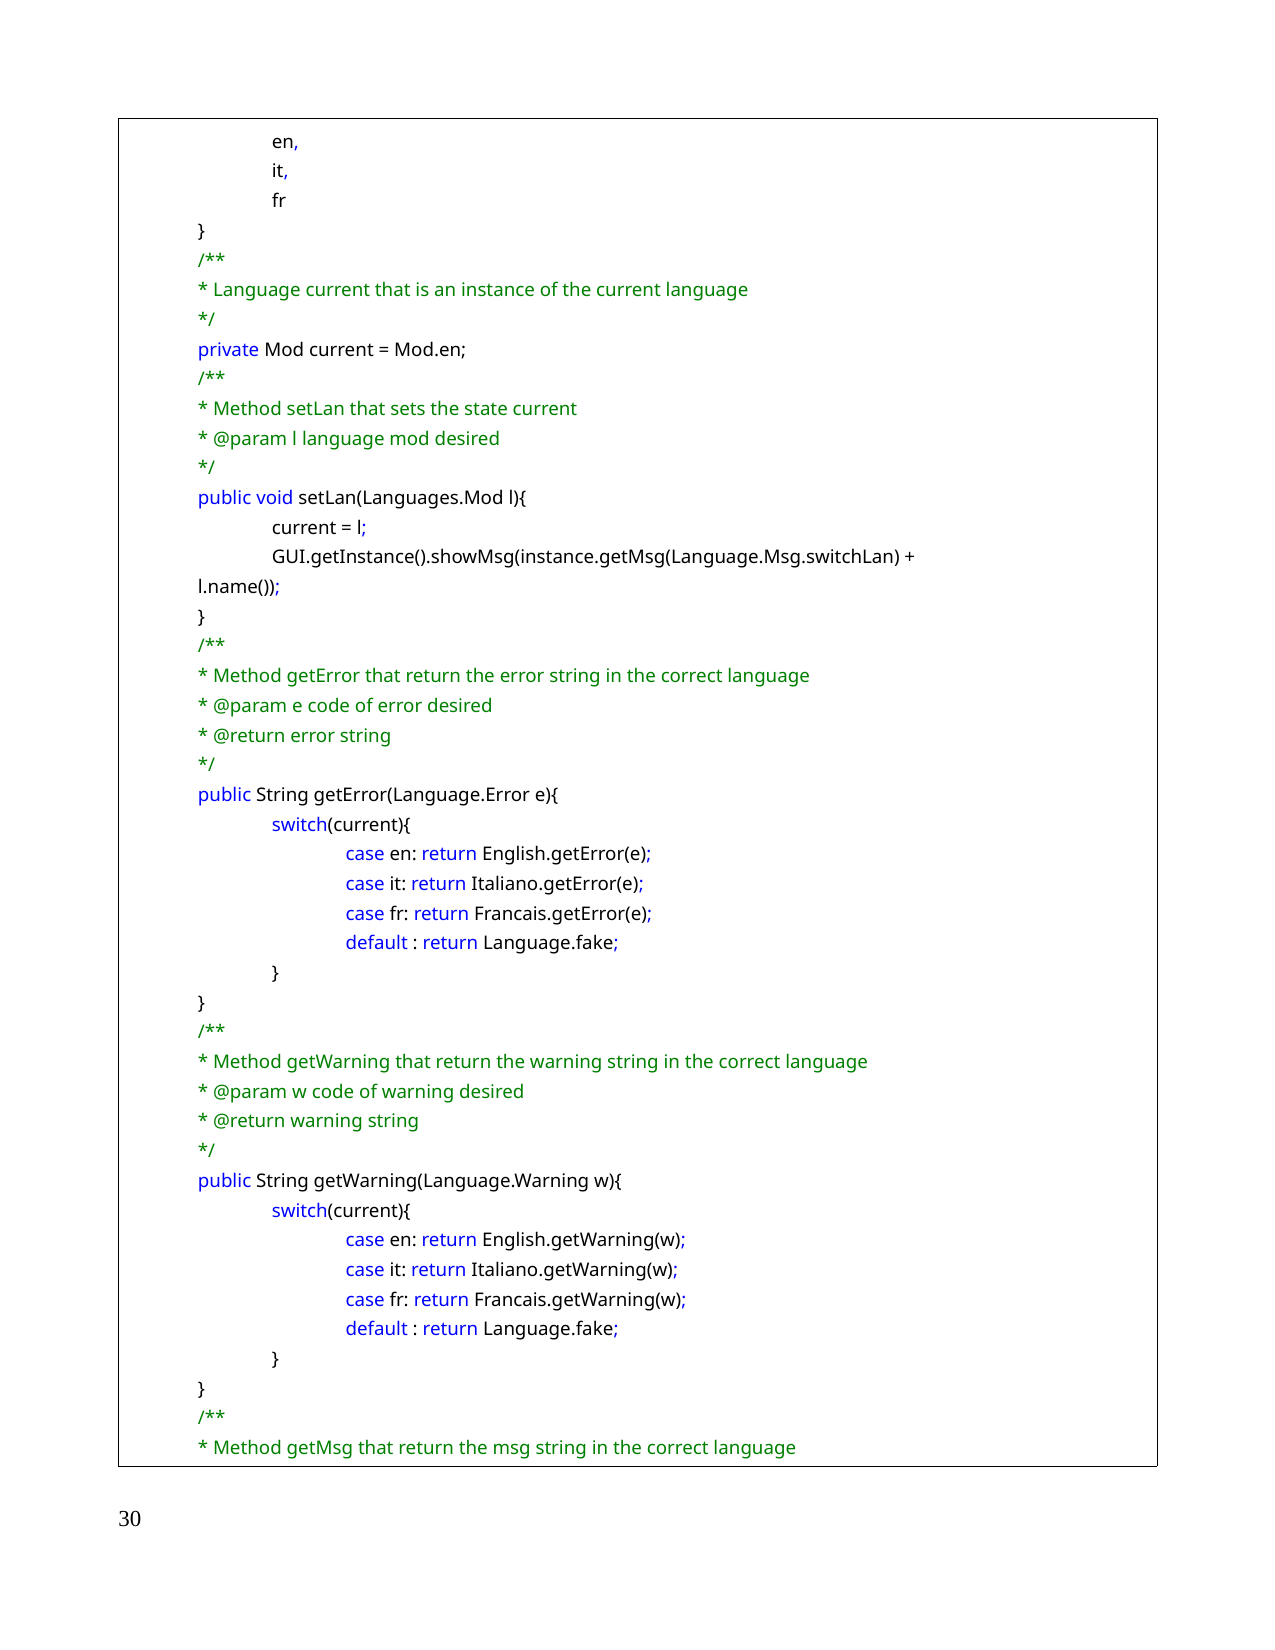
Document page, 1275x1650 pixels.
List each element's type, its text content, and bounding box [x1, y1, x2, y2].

table_cell en, it, fr } /** * Language current that is an instance of the current language */ private Mod current = Mod.en; /** * Method setLan that sets the state current * @param l language mod desired */ public void setLan(Languages.Mod l){ current = l; GUI.getInstance().showMsg(instance.getMsg(Language.Msg.switchLan) + l.name()); } /** * Method getError that return the error string in the correct language * @param e code of error desired * @return error string */ public String getError(Language.Error e){ switch(current){ case en: return English.getError(e); case it: return Italiano.getError(e); case fr: return Francais.getError(e); default : return Language.fake; } } /** * Method getWarning that return the warning string in the correct language * @param w code of warning desired * @return warning string */ public String getWarning(Language.Warning w){ switch(current){ case en: return English.getWarning(w); case it: return Italiano.getWarning(w); case fr: return Francais.getWarning(w); default : return Language.fake; } } /** * Method getMsg that return the msg string in the correct language [119, 119, 1157, 1466]
